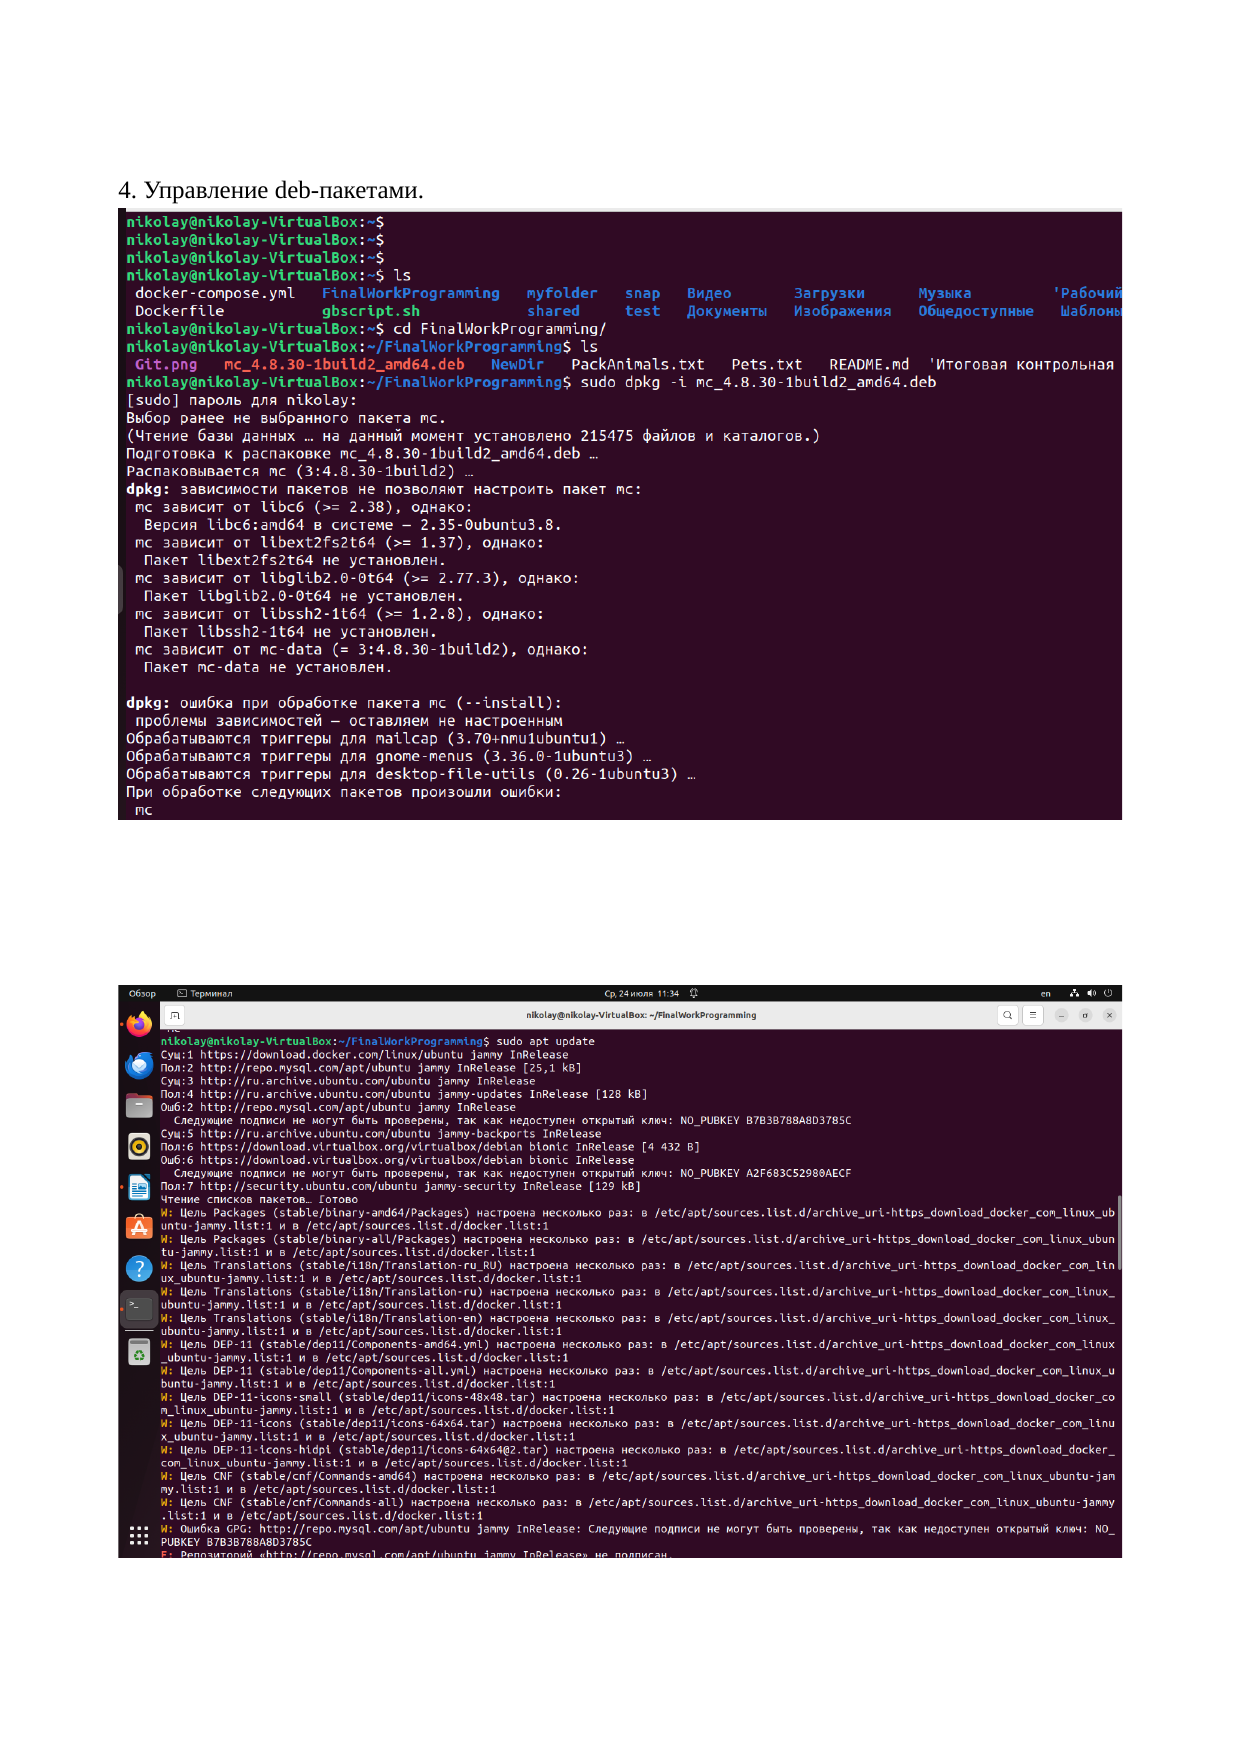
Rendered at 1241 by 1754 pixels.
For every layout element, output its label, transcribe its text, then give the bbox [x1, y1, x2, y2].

picture [118, 208, 1123, 820]
text 4. Управление deb-пакетами. [118, 176, 1122, 204]
picture [118, 985, 1123, 1558]
